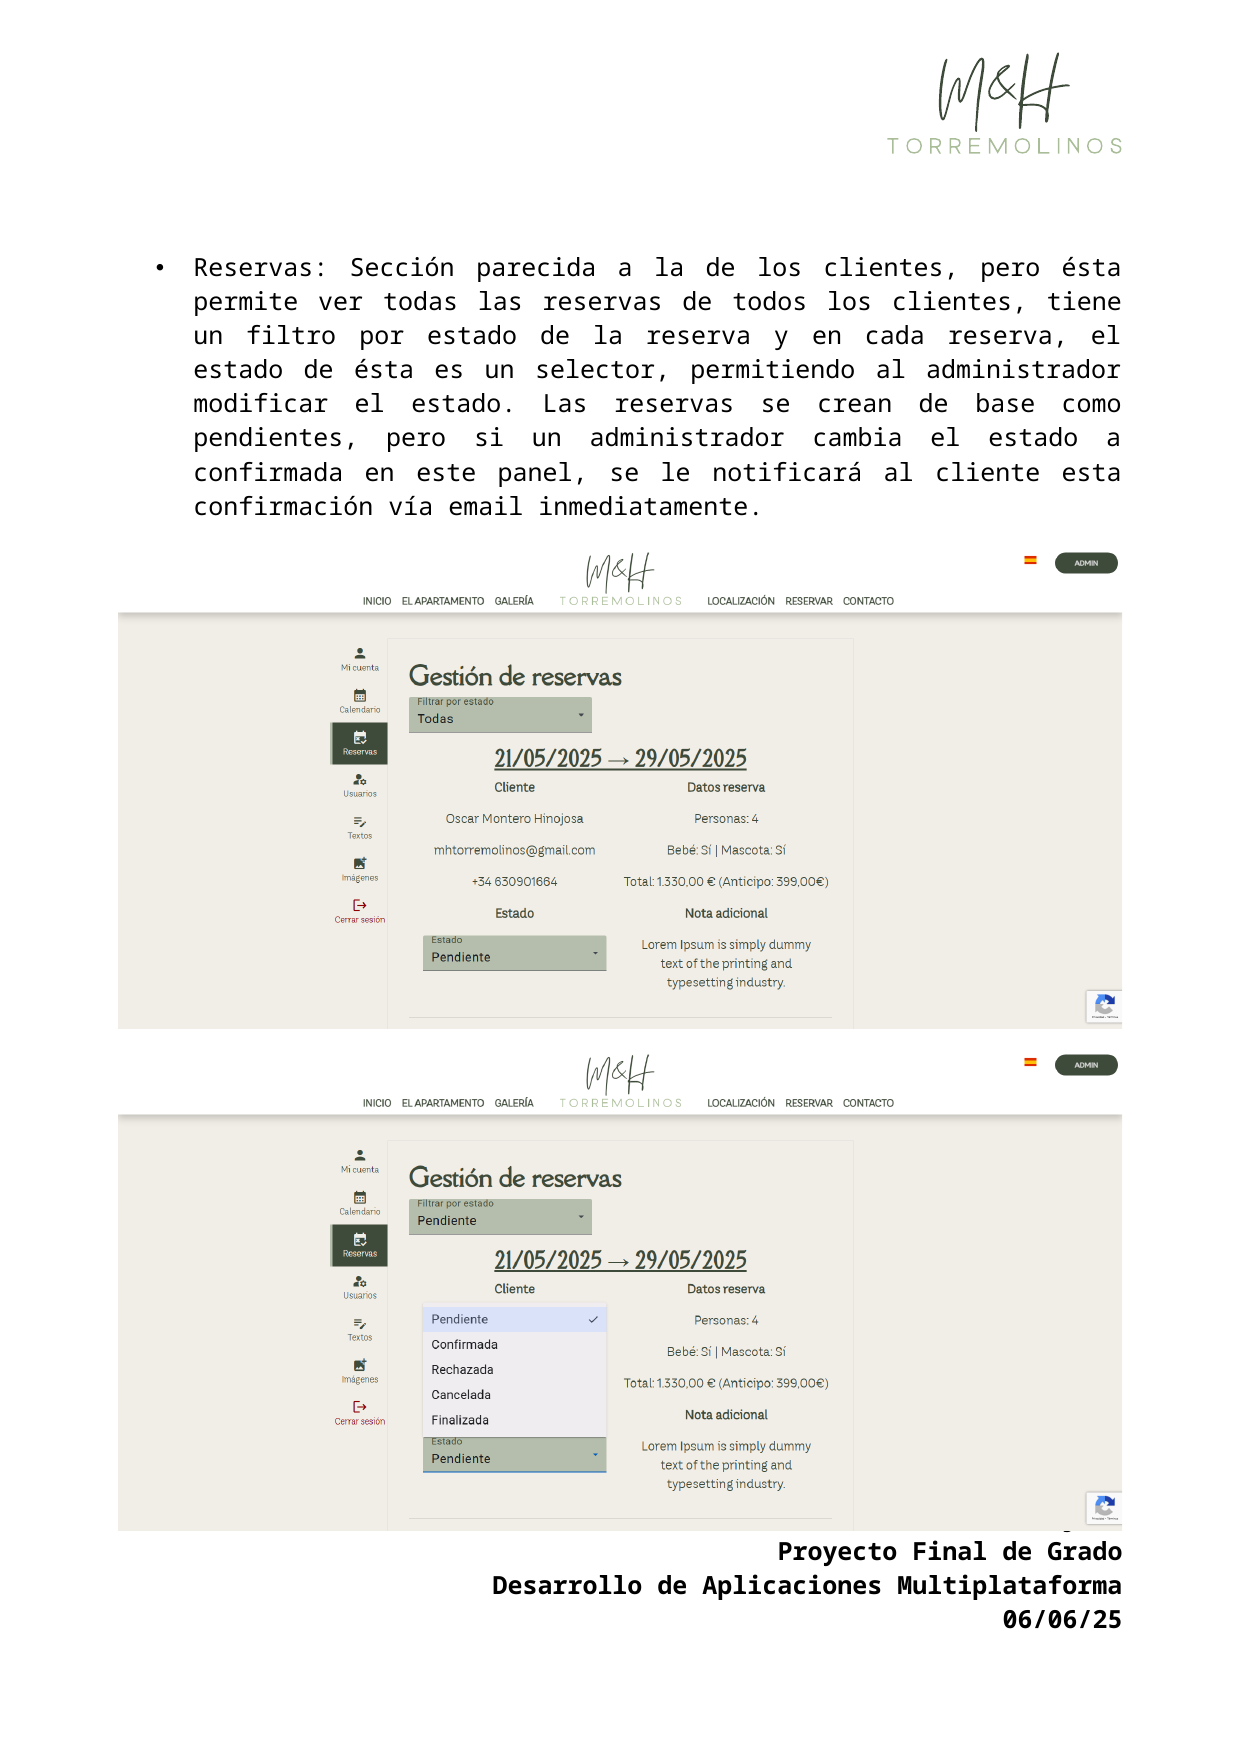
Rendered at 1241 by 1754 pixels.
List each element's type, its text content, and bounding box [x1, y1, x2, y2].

picture [118, 1049, 1123, 1531]
picture [118, 547, 1123, 1029]
list Reservas: Sección parecida a la de los clientes, pero ésta permite ver todas las reservas de todos los clientes, tiene un filtro por estado de la reserva y en cada reserva, el estado de ésta es un selector, permitiendo al administrador modificar el estado. Las reservas se crean de base como pendientes, pero si un administrador cambia el estado a confirmada en este panel, se le notificará al cliente esta confirmación vía email inmediatamente. [156, 250, 1122, 522]
